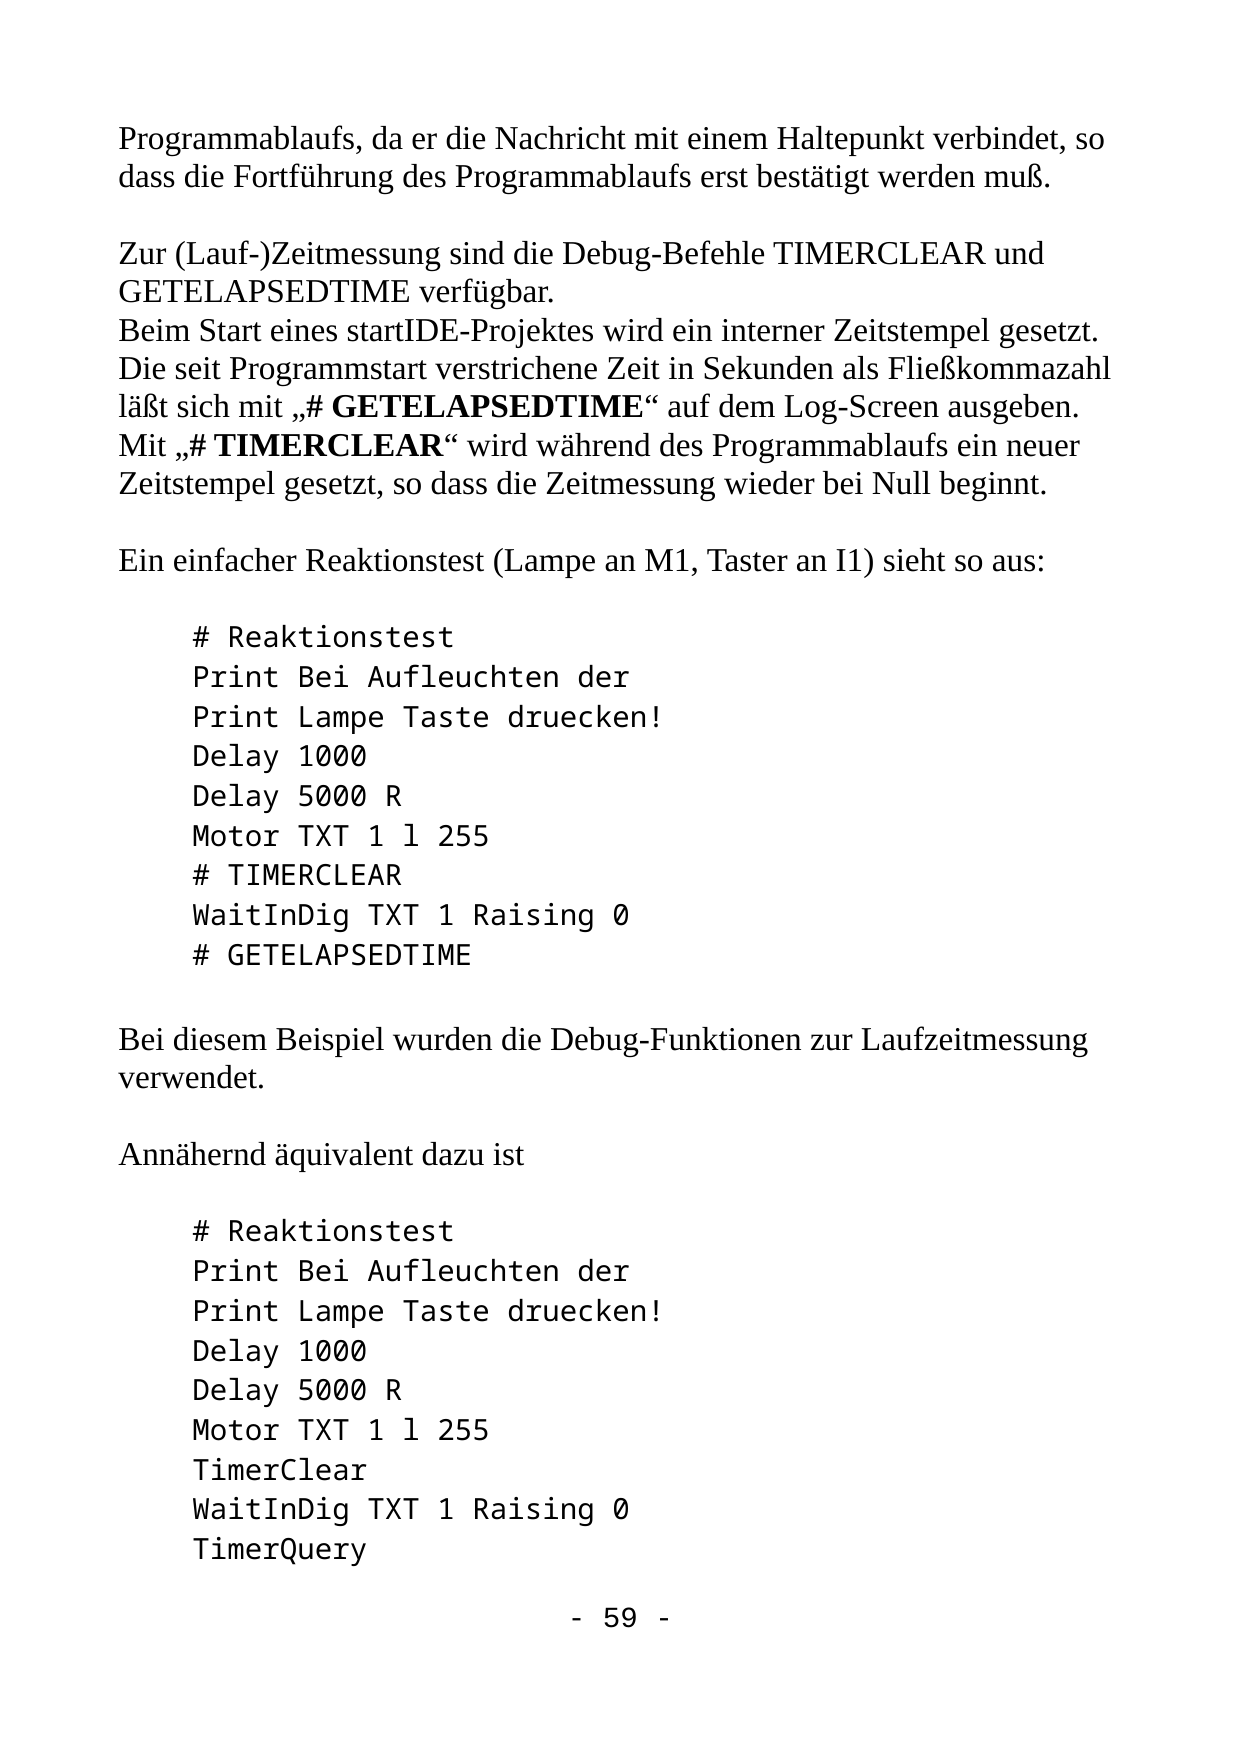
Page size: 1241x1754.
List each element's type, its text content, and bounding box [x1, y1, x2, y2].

text # Reaktionstest Print Bei Aufleuchten der Print Lampe Taste druecken! Delay 1000 Delay 5000 R Motor TXT 1 l 255 # TIMERCLEAR WaitInDig TXT 1 Raising 0 # GETELAPSEDTIME [118, 616, 1122, 1019]
text Ein einfacher Reaktionstest (Lampe an M1, Taster an I1) sieht so aus: [118, 540, 1122, 578]
text Mit „# TIMERCLEAR“ wird während des Programmablaufs ein neuer Zeitstempel gesetzt, so dass die Zeitmessung wieder bei Null beginnt. [118, 425, 1122, 501]
text Programmablaufs, da er die Nachricht mit einem Haltepunkt verbindet, so dass die Fortführung des Programmablaufs erst bestätigt werden muß. [118, 118, 1122, 195]
text Annähernd äquivalent dazu ist [118, 1134, 1122, 1172]
text Bei diesem Beispiel wurden die Debug-Funktionen zur Laufzeitmessung verwendet. [118, 1019, 1122, 1096]
text # Reaktionstest Print Bei Aufleuchten der Print Lampe Taste druecken! Delay 1000 Delay 5000 R Motor TXT 1 l 255 TimerClear WaitInDig TXT 1 Raising 0 TimerQuery [118, 1211, 1122, 1568]
text Zur (Lauf-)Zeitmessung sind die Debug-Befehle TIMERCLEAR und GETELAPSEDTIME verfügbar. [118, 233, 1122, 310]
text Beim Start eines startIDE-Projektes wird ein interner Zeitstempel gesetzt. Die seit Programmstart verstrichene Zeit in Sekunden als Fließkommazahl läßt sich mit „# GETELAPSEDTIME“ auf dem Log-Screen ausgeben. [118, 310, 1122, 425]
